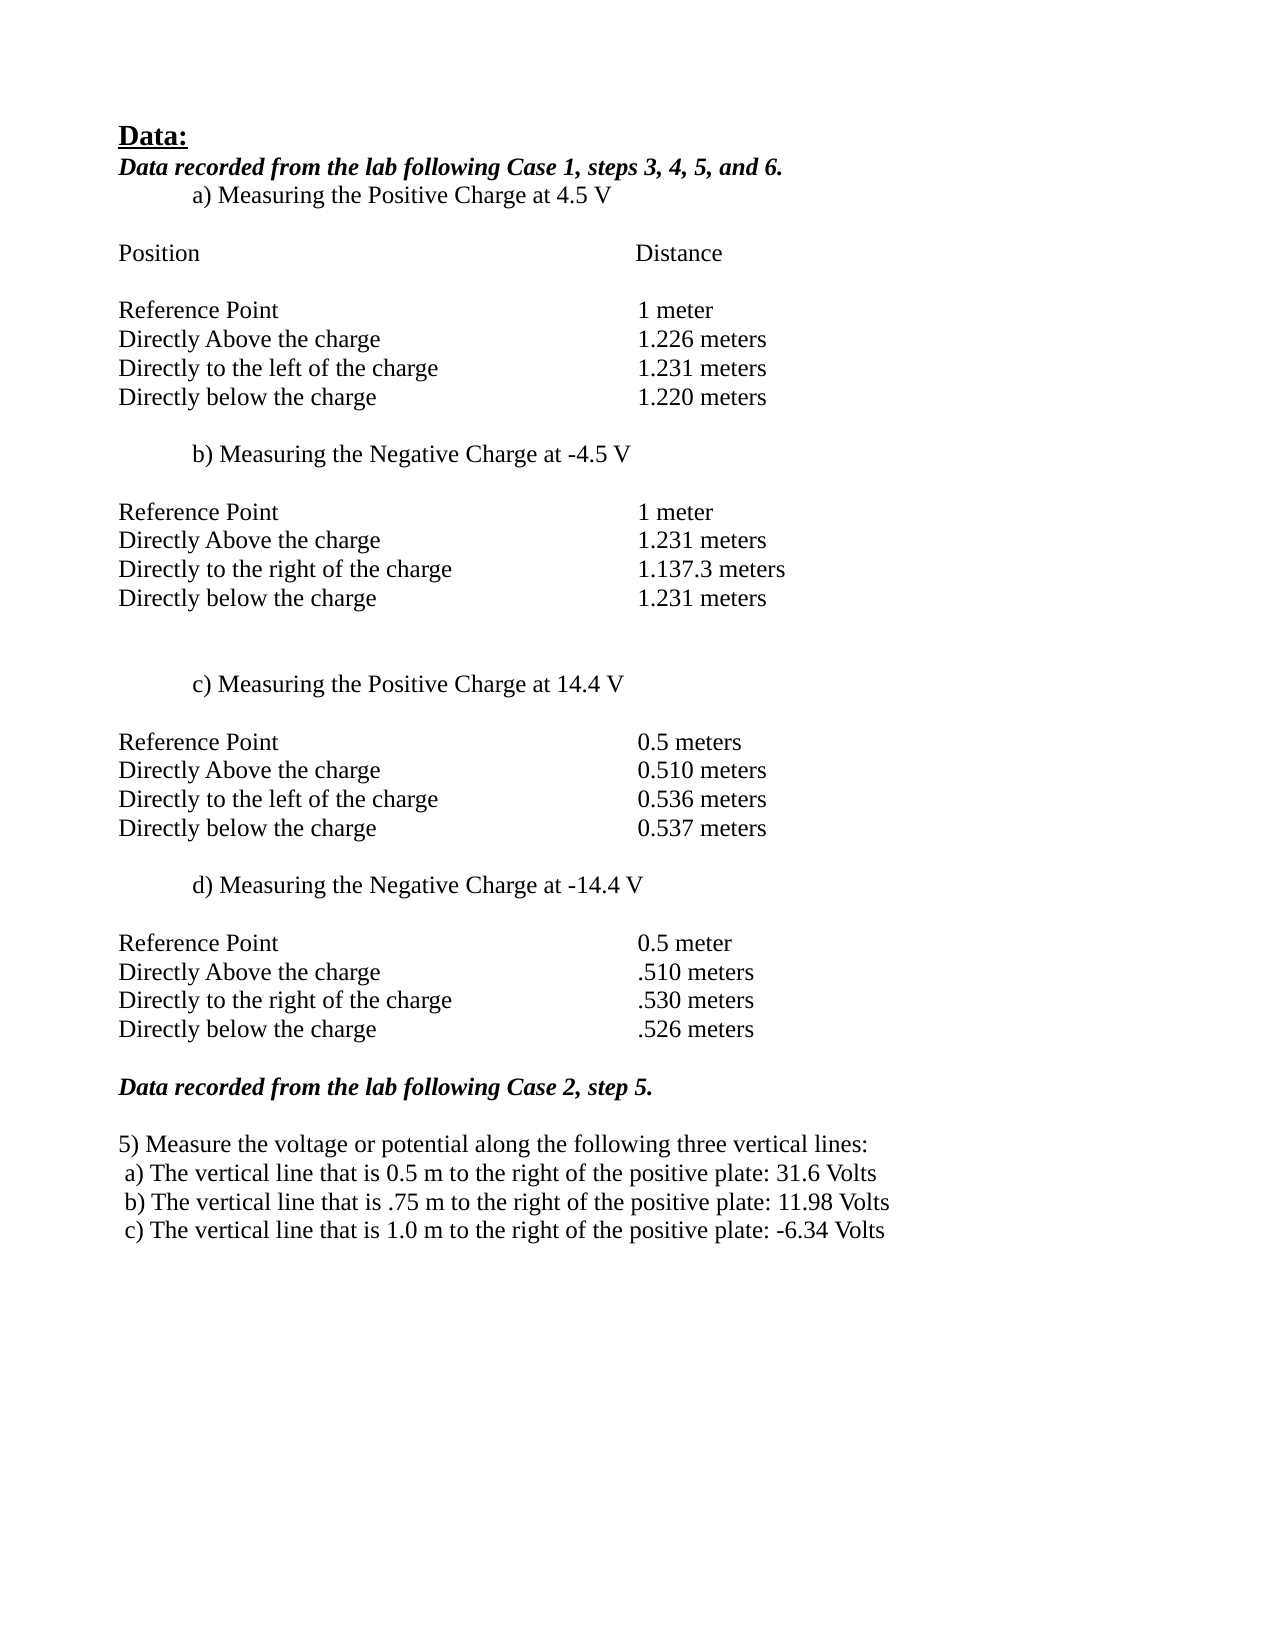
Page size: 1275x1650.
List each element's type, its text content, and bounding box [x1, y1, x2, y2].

text 5) Measure the voltage or potential along the following three vertical lines: a) The vertical line that is 0.5 m to the right of the positive plate: 31.6 Volts [118, 1129, 1157, 1187]
text d) Measuring the Negative Charge at -14.4 V [118, 870, 1157, 899]
table_cell Directly below the charge [118, 813, 637, 842]
table_header 1 meter [638, 497, 1157, 525]
text a) Measuring the Positive Charge at 4.5 V [118, 180, 1157, 209]
table_cell Directly to the right of the charge [118, 554, 637, 583]
table_cell .526 meters [638, 1014, 1157, 1043]
table_cell .530 meters [638, 985, 1157, 1014]
table_header Reference Point [118, 727, 637, 755]
text c) The vertical line that is 1.0 m to the right of the positive plate: -6.34 Volts [118, 1215, 1157, 1244]
table_cell Directly to the left of the charge [118, 353, 637, 382]
text Position Distance [118, 238, 1157, 267]
table_cell 1.137.3 meters [638, 554, 1157, 583]
table_header 1 meter [638, 295, 1157, 324]
table_cell 1.226 meters [638, 324, 1157, 353]
table_cell Directly to the right of the charge [118, 985, 637, 1014]
table_header Reference Point [118, 928, 637, 957]
text c) Measuring the Positive Charge at 14.4 V [118, 669, 1157, 698]
table_cell Directly below the charge [118, 382, 637, 410]
table_cell 0.537 meters [638, 813, 1157, 842]
table_header 0.5 meters [638, 727, 1157, 755]
table_cell .510 meters [638, 957, 1157, 985]
table_cell Directly Above the charge [118, 324, 637, 353]
table_cell Directly Above the charge [118, 755, 637, 784]
table_cell Directly Above the charge [118, 957, 637, 985]
text b) The vertical line that is .75 m to the right of the positive plate: 11.98 Volts [118, 1187, 1157, 1215]
table_cell Directly Above the charge [118, 525, 637, 554]
table_cell 1.231 meters [638, 583, 1157, 612]
text Data: [118, 118, 1157, 152]
table_header 0.5 meter [638, 928, 1157, 957]
table_cell 0.536 meters [638, 784, 1157, 813]
table_cell Directly to the left of the charge [118, 784, 637, 813]
table_cell 0.510 meters [638, 755, 1157, 784]
text Data recorded from the lab following Case 1, steps 3, 4, 5, and 6. [118, 152, 1157, 180]
table_cell 1.220 meters [638, 382, 1157, 410]
table_cell 1.231 meters [638, 525, 1157, 554]
text b) Measuring the Negative Charge at -4.5 V [118, 439, 1157, 468]
table_cell Directly below the charge [118, 1014, 637, 1043]
table_header Reference Point [118, 295, 637, 324]
table_header Reference Point [118, 497, 637, 525]
text Data recorded from the lab following Case 2, step 5. [118, 1072, 1157, 1100]
table_cell 1.231 meters [638, 353, 1157, 382]
table_cell Directly below the charge [118, 583, 637, 612]
